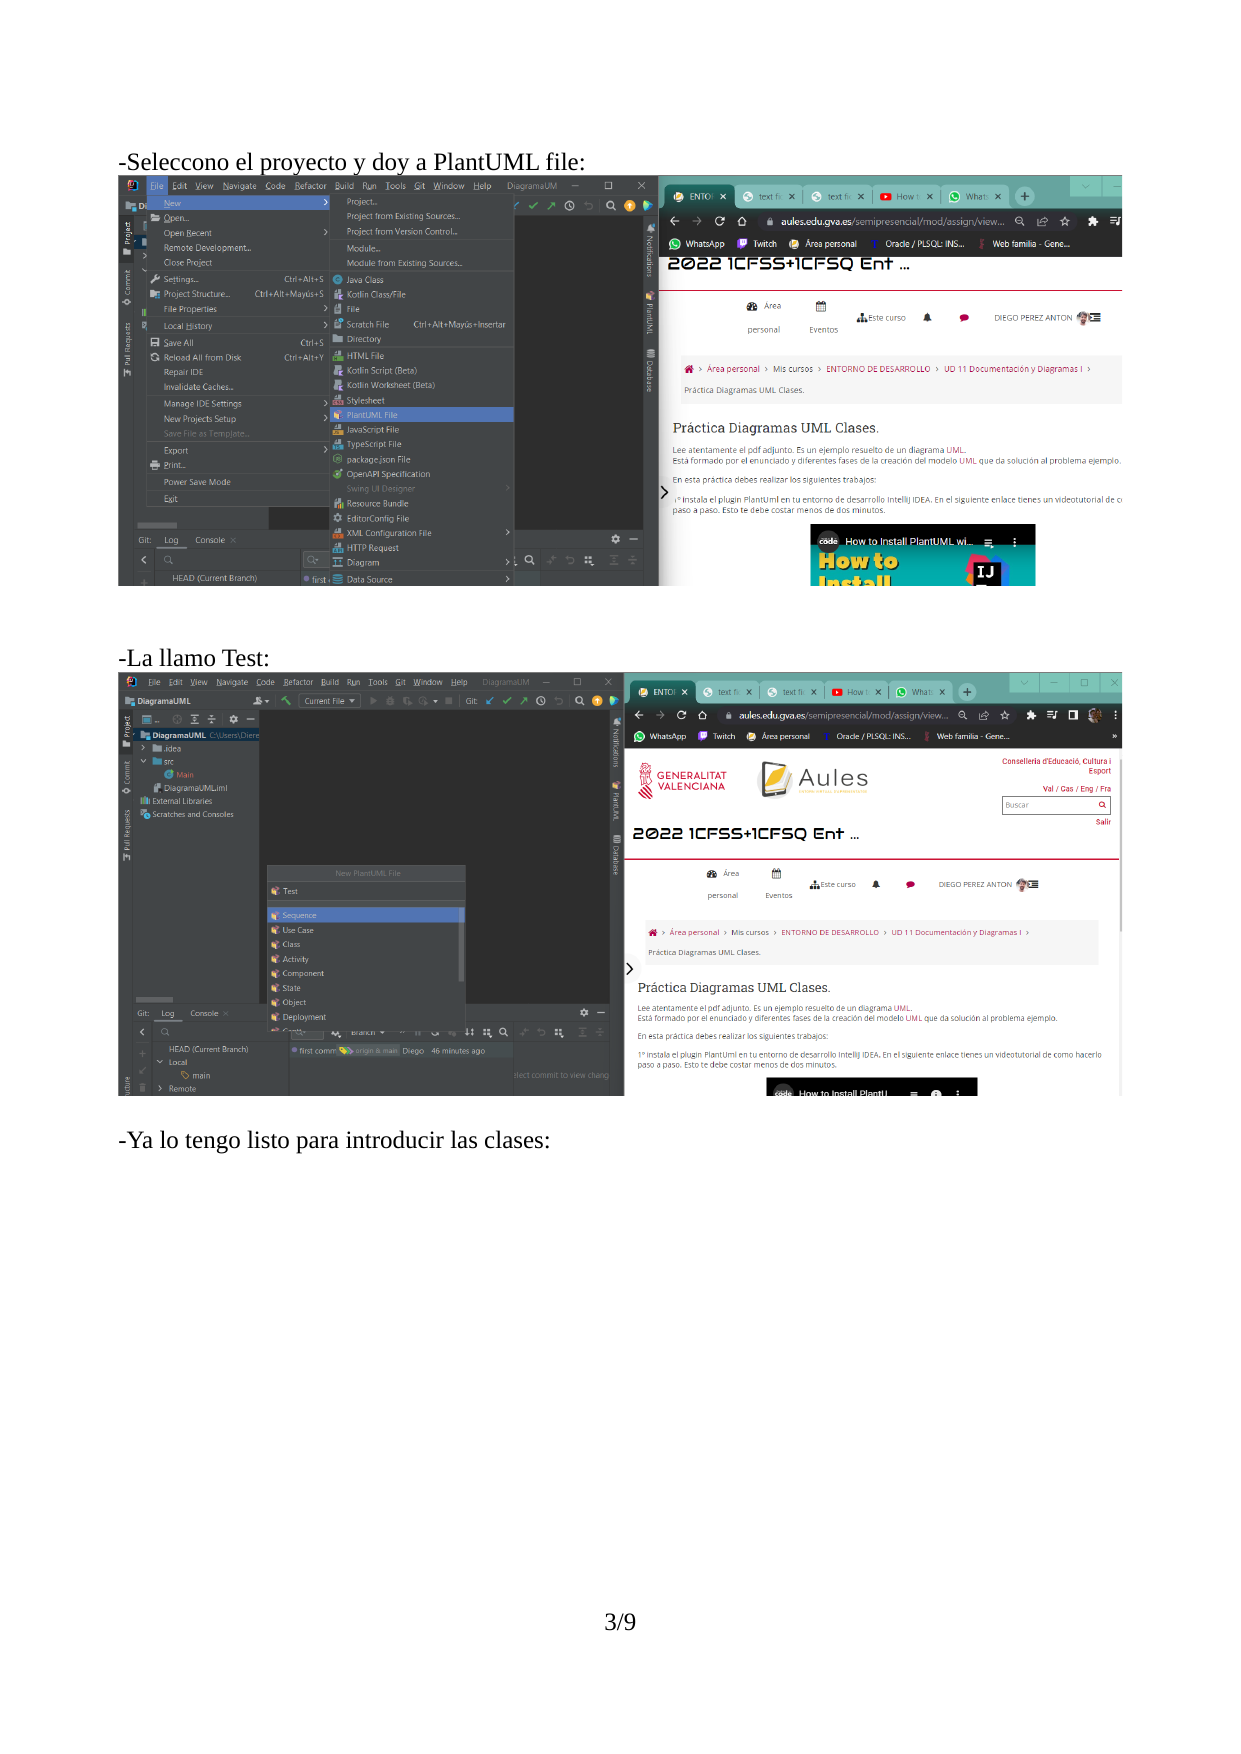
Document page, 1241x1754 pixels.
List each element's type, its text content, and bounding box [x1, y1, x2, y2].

text -Seleccono el proyecto y doy a PlantUML file: [118, 147, 1122, 175]
text -La llamo Test: [118, 643, 1122, 672]
picture [118, 175, 1123, 586]
picture [118, 672, 1123, 1096]
text -Ya lo tengo listo para introducir las clases: [118, 1125, 1122, 1153]
